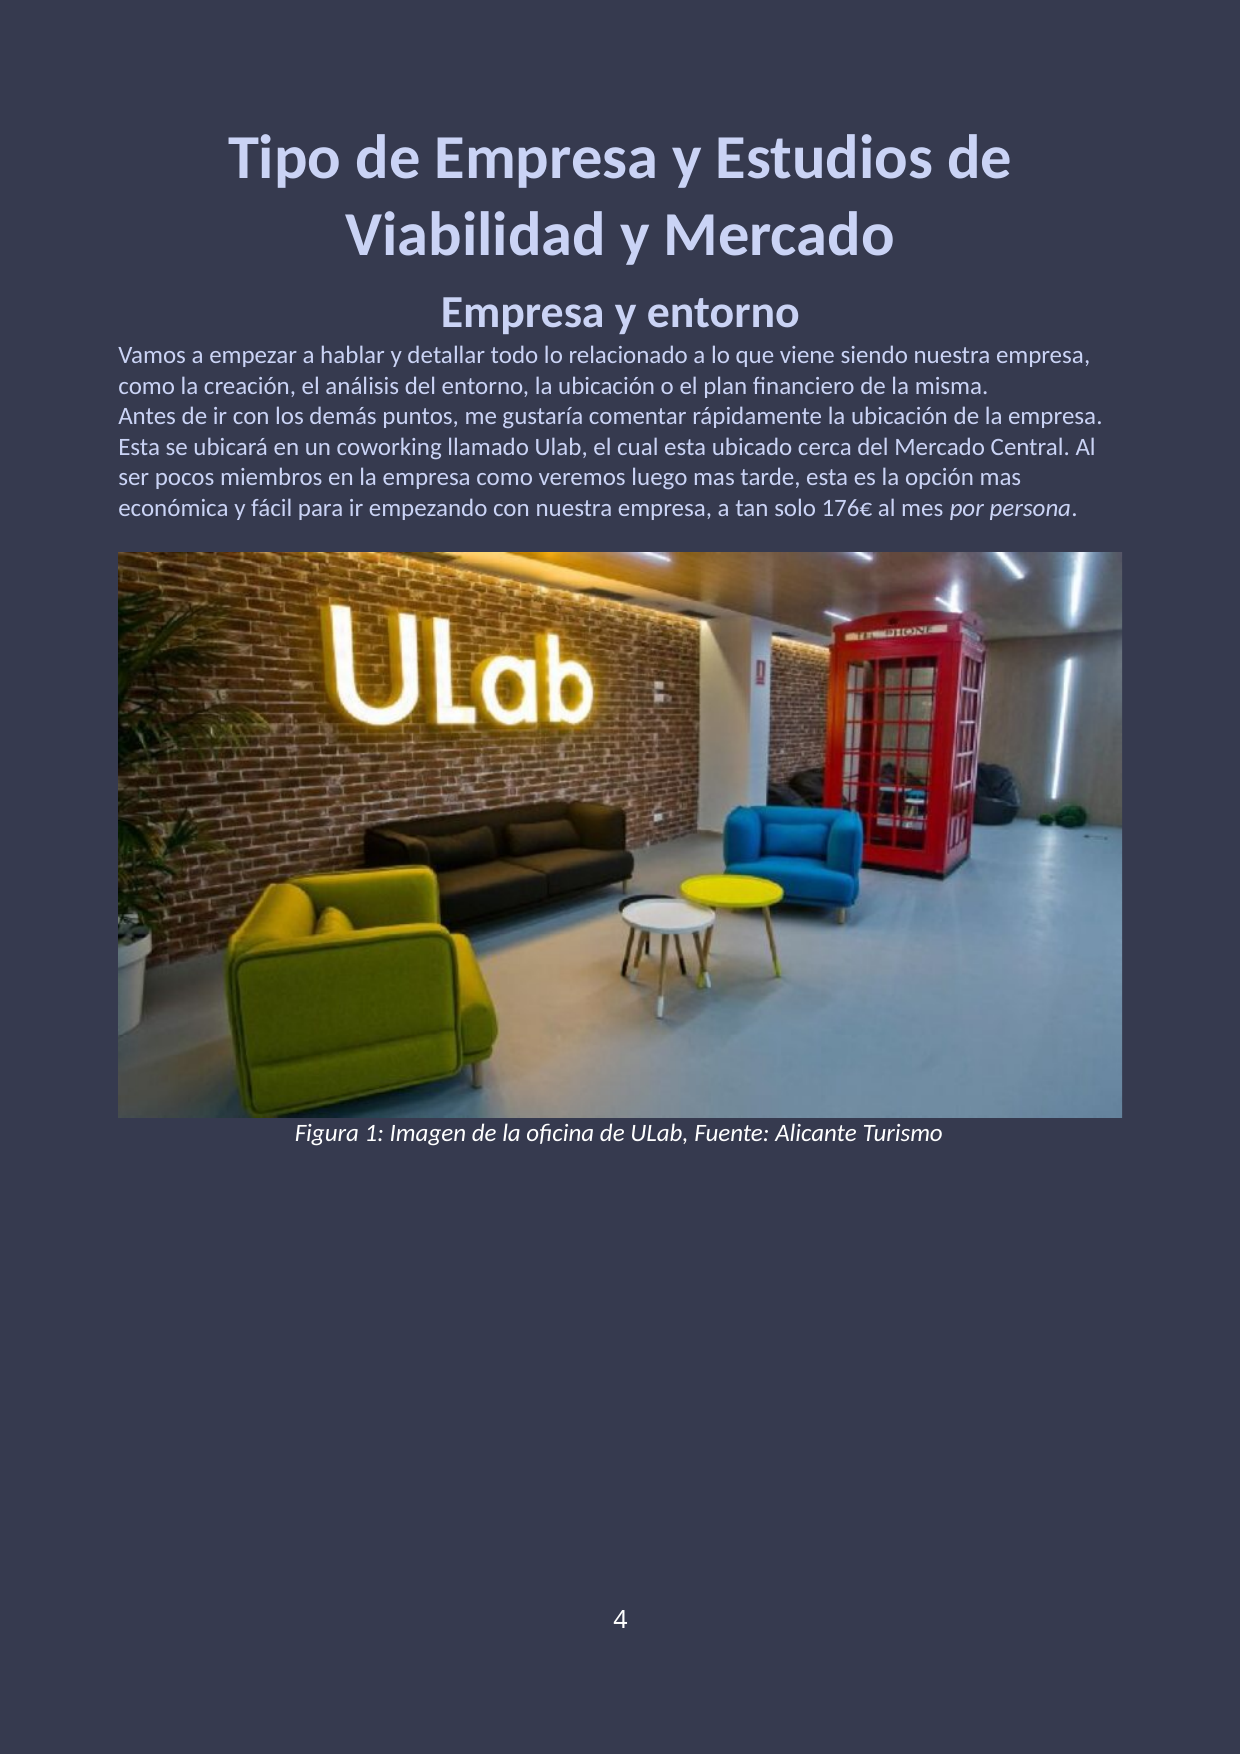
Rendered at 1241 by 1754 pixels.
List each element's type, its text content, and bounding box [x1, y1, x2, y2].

text Vamos a empezar a hablar y detallar todo lo relacionado a lo que viene siendo nuestra empresa, como la creación, el análisis del entorno, la ubicación o el plan financiero de la misma. [118, 339, 1122, 400]
picture [118, 552, 1123, 1118]
text Antes de ir con los demás puntos, me gustaría comentar rápidamente la ubicación de la empresa. Esta se ubicará en un coworking llamado Ulab, el cual esta ubicado cerca del Mercado Central. Al ser pocos miembros en la empresa como veremos luego mas tarde, esta es la opción mas económica y fácil para ir empezando con nuestra empresa, a tan solo 176€ al mes por persona. [118, 400, 1122, 522]
text Figura 1: Imagen de la oficina de ULab, Fuente: Alicante Turismo [118, 1118, 1122, 1148]
text Empresa y entorno [118, 283, 1122, 339]
subtitle Tipo de Empresa y Estudios de Viabilidad y Mercado [118, 118, 1122, 271]
